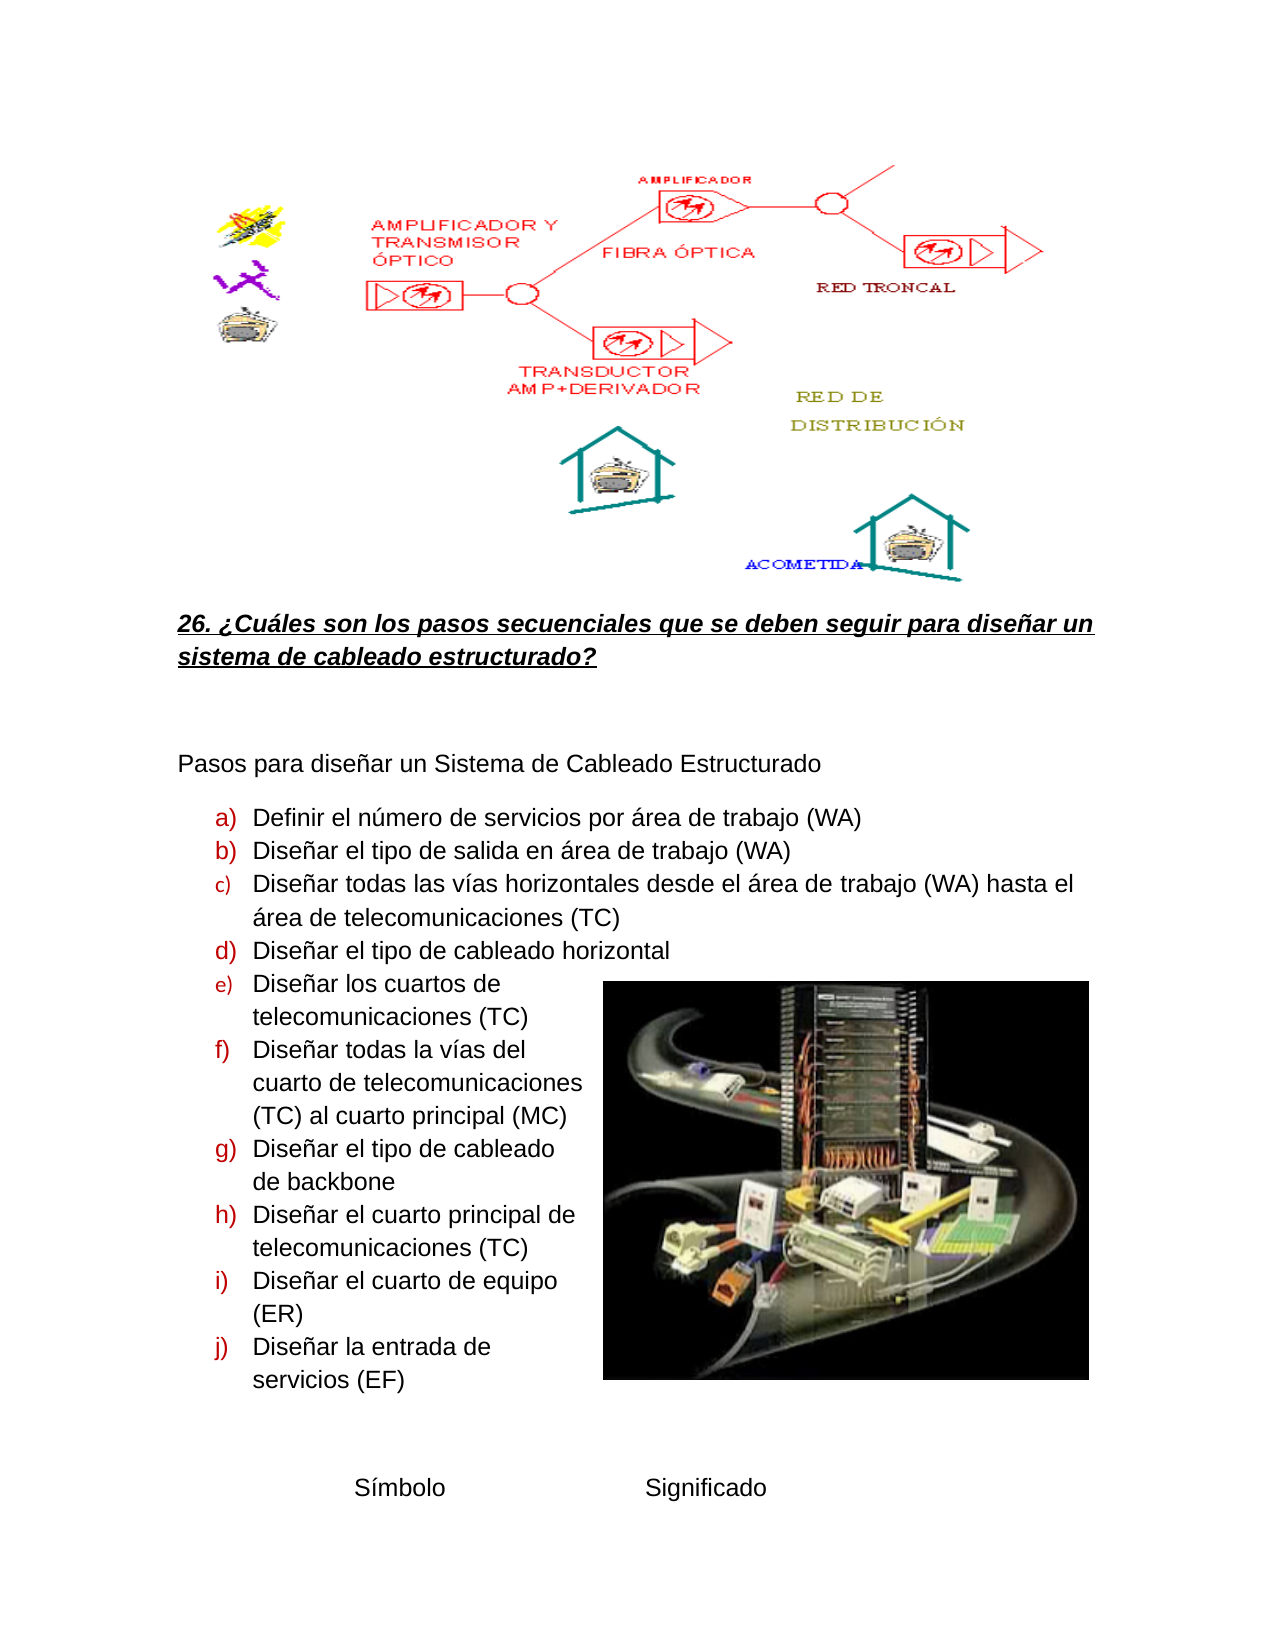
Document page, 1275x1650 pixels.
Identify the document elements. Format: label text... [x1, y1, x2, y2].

list Diseñar el tipo de salida en área de trabajo (WA) [215, 836, 1098, 865]
list Definir el número de servicios por área de trabajo (WA) [215, 803, 1098, 832]
text Pasos para diseñar un Sistema de Cableado Estructurado [177, 749, 1098, 778]
table_header Significado [634, 1473, 1101, 1502]
list Diseñar los cuartos de telecomunicaciones (TC) [215, 969, 1098, 1031]
list Diseñar el tipo de cableado de backbone [215, 1134, 603, 1196]
table_header Símbolo [166, 1473, 633, 1502]
list Diseñar la entrada de servicios (EF) [215, 1332, 1098, 1394]
list Diseñar todas la vías del cuarto de telecomunicaciones (TC) al cuarto principal (MC) [215, 1035, 603, 1130]
list Diseñar todas las vías horizontales desde el área de trabajo (WA) hasta el área de telecomunicaciones (TC) [215, 869, 1098, 931]
picture [603, 981, 1089, 1380]
list Diseñar el cuarto principal de telecomunicaciones (TC) [215, 1200, 603, 1262]
list Diseñar el tipo de cableado horizontal [215, 936, 1098, 964]
list Diseñar el cuarto de equipo (ER) [215, 1266, 603, 1328]
text 26. ¿Cuáles son los pasos secuenciales que se deben seguir para diseñar un sistema de cableado estructurado? [177, 608, 1098, 670]
picture [177, 147, 1132, 584]
